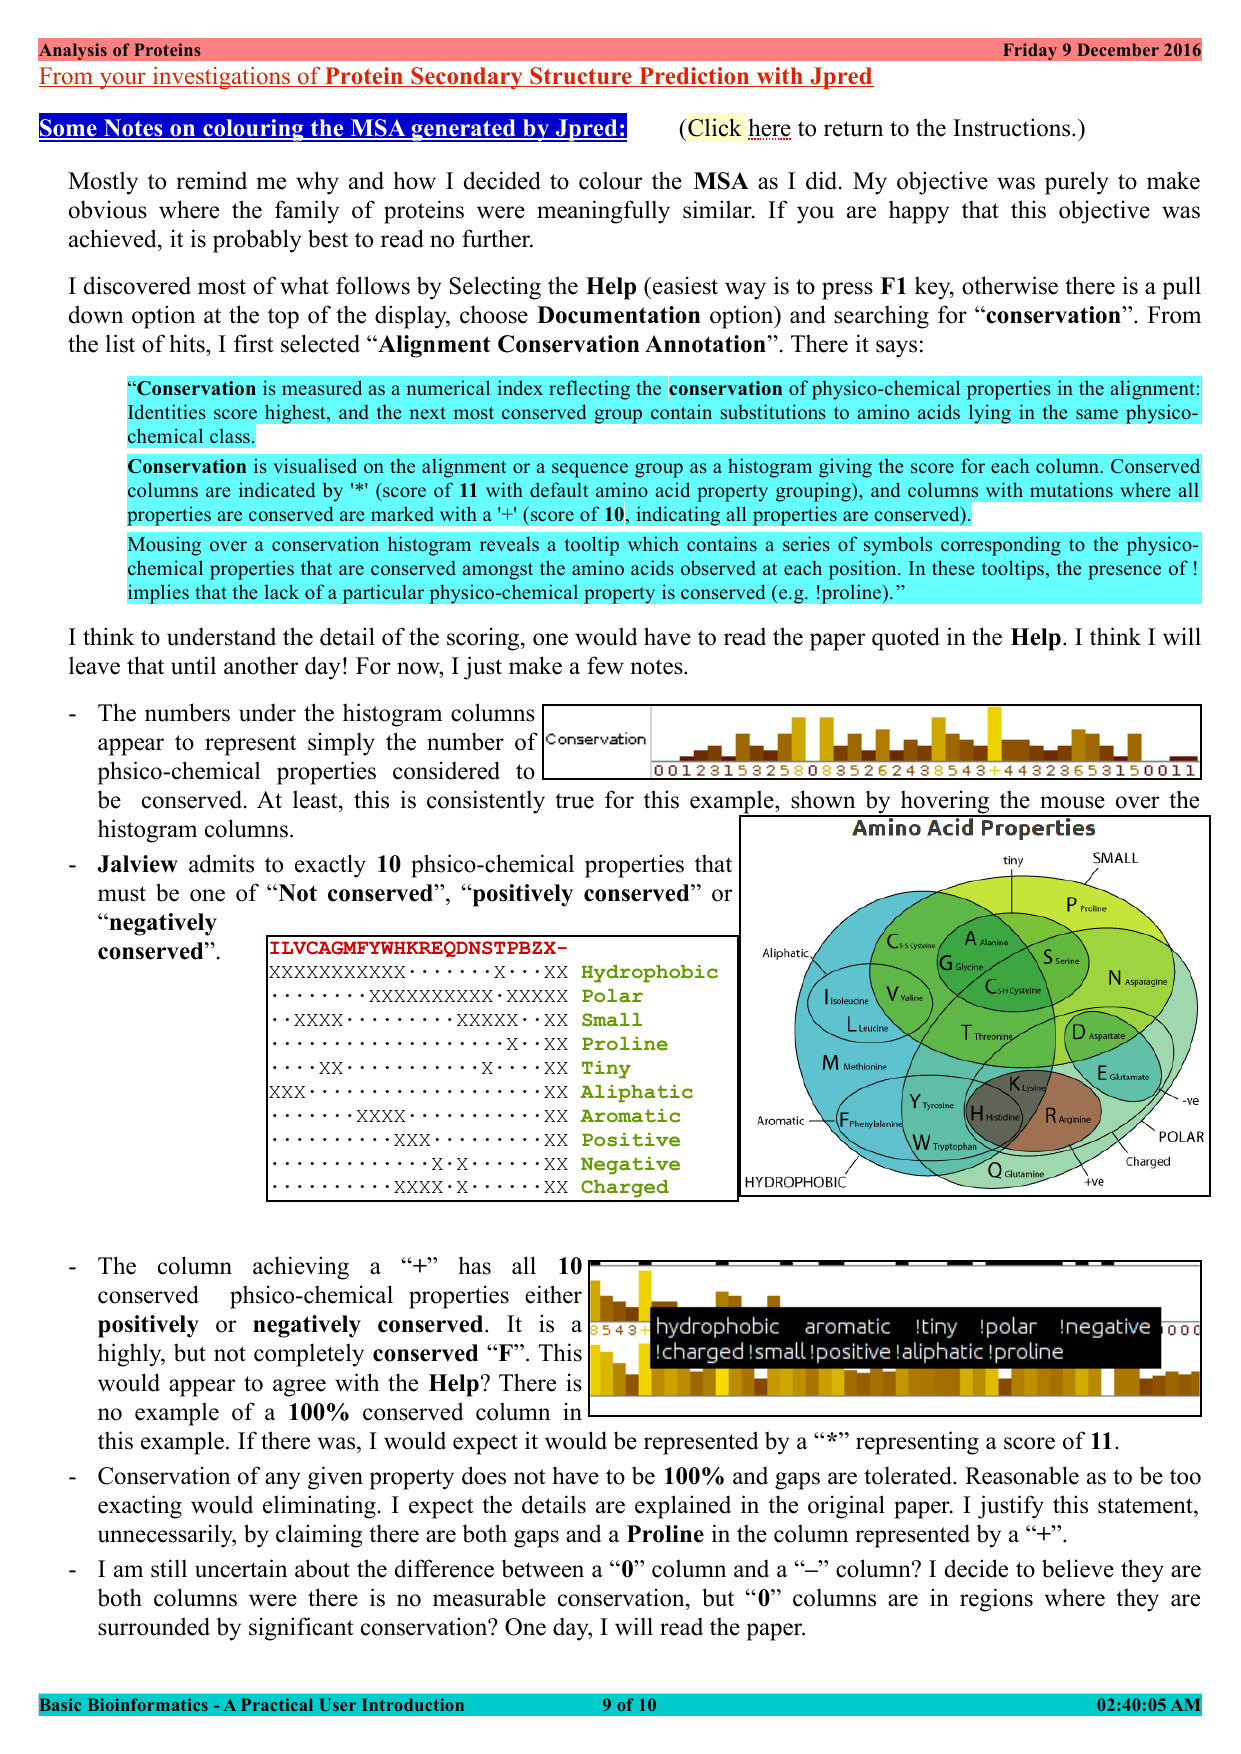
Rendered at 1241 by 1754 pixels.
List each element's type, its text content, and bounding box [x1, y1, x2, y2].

text - I am still uncertain about the difference between a “0” column and a “–” column? I decide to believe they are both columns were there is no measurable conservation, but “0” columns are in regions where they are surrounded by significant conservation? One day, I will read the paper. [68, 1554, 1202, 1641]
text Mousing over a conservation histogram reveals a tooltip which contains a series of symbols corresponding to the physico-chemical properties that are conserved amongst the amino acids observed at each position. In these tooltips, the presence of ! implies that the lack of a particular physico-chemical property is conserved (e.g. !proline).” [127, 532, 1202, 604]
picture [753, 1389, 1072, 1415]
text XXXXXXXXXXX·······X···XX Hydrophobic [268, 961, 737, 985]
text “Conservation is measured as a numerical index reflecting the conservation of physico-chemical properties in the alignment: Identities score highest, and the next most conserved group contain substitutions to amino acids lying in the same physico-chemical class. [127, 376, 1202, 448]
text From your investigations of Protein Secondary Structure Prediction with Jpred [38, 61, 1202, 89]
text Some Notes on colouring the MSA generated by Jpred: (Click here to return to the Instructions.) [38, 113, 1202, 142]
text Conservation is visualised on the alignment or a sequence group as a histogram giving the score for each column. Conserved columns are indicated by '*' (score of 11 with default amino acid property grouping), and columns with mutations where all properties are conserved are marked with a '+' (score of 10, indicating all properties are conserved). [127, 454, 1202, 526]
text XXX···················XX Aliphatic [268, 1081, 737, 1104]
text ····XX···········X····XX Tiny [268, 1057, 737, 1081]
text ···················X··XX Proline [268, 1033, 737, 1057]
text ILVCAGMFYWHKREQDNSTPBZX- [268, 937, 737, 961]
picture [741, 817, 1209, 1195]
text Mostly to remind me why and how I decided to colour the MSA as I did. My objective was purely to make obvious where the family of proteins were meaningfully similar. If you are happy that this objective was achieved, it is probably best to read no further. [68, 166, 1202, 253]
text I discovered most of what follows by Selecting the Help (easiest way is to press F1 key, otherwise there is a pull down option at the top of the display, choose Documentation option) and searching for “conservation”. From the list of hits, I first selected “Alignment Conservation Annotation”. There it says: [68, 271, 1202, 358]
text ·······XXXX···········XX Aromatic [268, 1104, 737, 1128]
text - Jalview admits to exactly 10 phsico-chemical properties that must be one of “Not conserved”, “positively conserved” or “negatively conserved”. [68, 849, 738, 965]
text ··········XXXX·X······XX Charged [268, 1176, 737, 1200]
text ········XXXXXXXXXX·XXXXX Polar [268, 985, 737, 1009]
text - The numbers under the histogram columns appear to represent simply the number of phsico-chemical properties considered to be conserved. At least, this is consistently true for this example, shown by hovering the mouse over the histogram columns. [68, 698, 1202, 934]
text ··XXXX·········XXXXX··XX Small [268, 1009, 737, 1033]
text ··········XXX·········XX Positive [268, 1128, 737, 1152]
text I think to understand the detail of the scoring, one would have to read the paper quoted in the Help. I think I will leave that until another day! For now, I just make a few notes. [68, 622, 1202, 680]
text ·············X·X······XX Negative [268, 1152, 737, 1176]
text - Conservation of any given property does not have to be 100% and gaps are tolerated. Reasonable as to be too exacting would eliminating. I expect the details are explained in the original paper. I justify this statement, unnecessarily, by claiming there are both gaps and a Proline in the column represented by a “+”. [68, 1461, 1202, 1548]
picture [544, 706, 1200, 778]
text - The column achieving a “+” has all 10 conserved phsico-chemical properties either positively or negatively conserved. It is a highly, but not completely conserved “F”. This would appear to agree with the Help? There is no example of a 100% conserved column in this example. If there was, I would expect it would be represented by a “*” representing a score of 11. [68, 1251, 1202, 1454]
